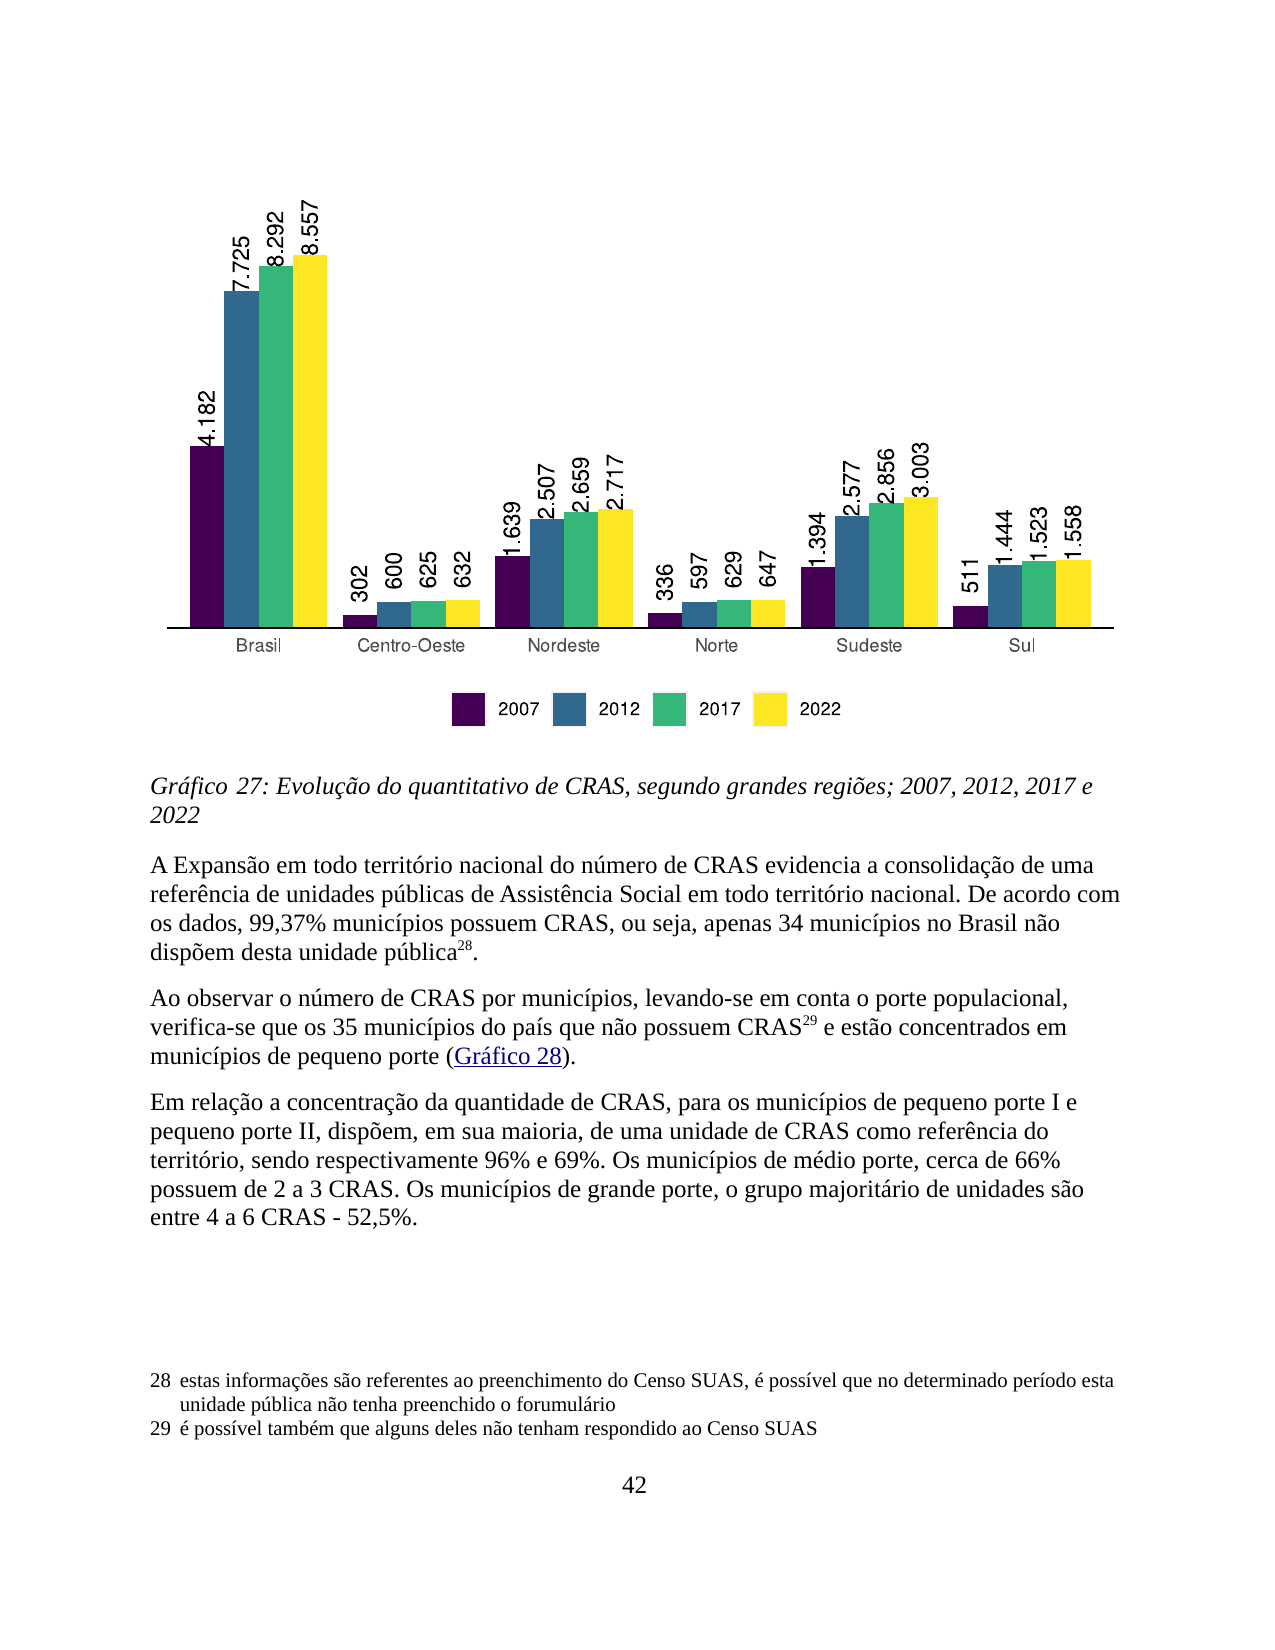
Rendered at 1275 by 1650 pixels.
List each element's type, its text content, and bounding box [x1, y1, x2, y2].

text A Expansão em todo território nacional do número de CRAS evidencia a consolidação de uma referência de unidades públicas de Assistência Social em todo território nacional. De acordo com os dados, 99,37% municípios possuem CRAS, ou seja, apenas 34 municípios no Brasil não dispõem desta unidade pública. [150, 850, 1125, 965]
text Em relação a concentração da quantidade de CRAS, para os municípios de pequeno porte I e pequeno porte II, dispõem, em sua maioria, de uma unidade de CRAS como referência do território, sendo respectivamente 96% e 69%. Os municípios de médio porte, cerca de 66% possuem de 2 a 3 CRAS. Os municípios de grande porte, o grupo majoritário de unidades são entre 4 a 6 CRAS - 52,5%. [150, 1087, 1125, 1231]
text é possível também que alguns deles não tenham respondido ao Censo SUAS [150, 1416, 1125, 1440]
text estas informações são referentes ao preenchimento do Censo SUAS, é possível que no determinado período esta unidade pública não tenha preenchido o forumulário [150, 1368, 1125, 1416]
text Ao observar o número de CRAS por municípios, levando-se em conta o porte populacional, verifica-se que os 35 municípios do país que não possuem CRAS e estão concentrados em municípios de pequeno porte (Gráfico 28). [150, 983, 1125, 1069]
table_header Gráfico 27: Evolução do quantitativo de CRAS, segundo grandes regiões; 2007, 2012, 2017 e 2022 [150, 751, 1125, 841]
